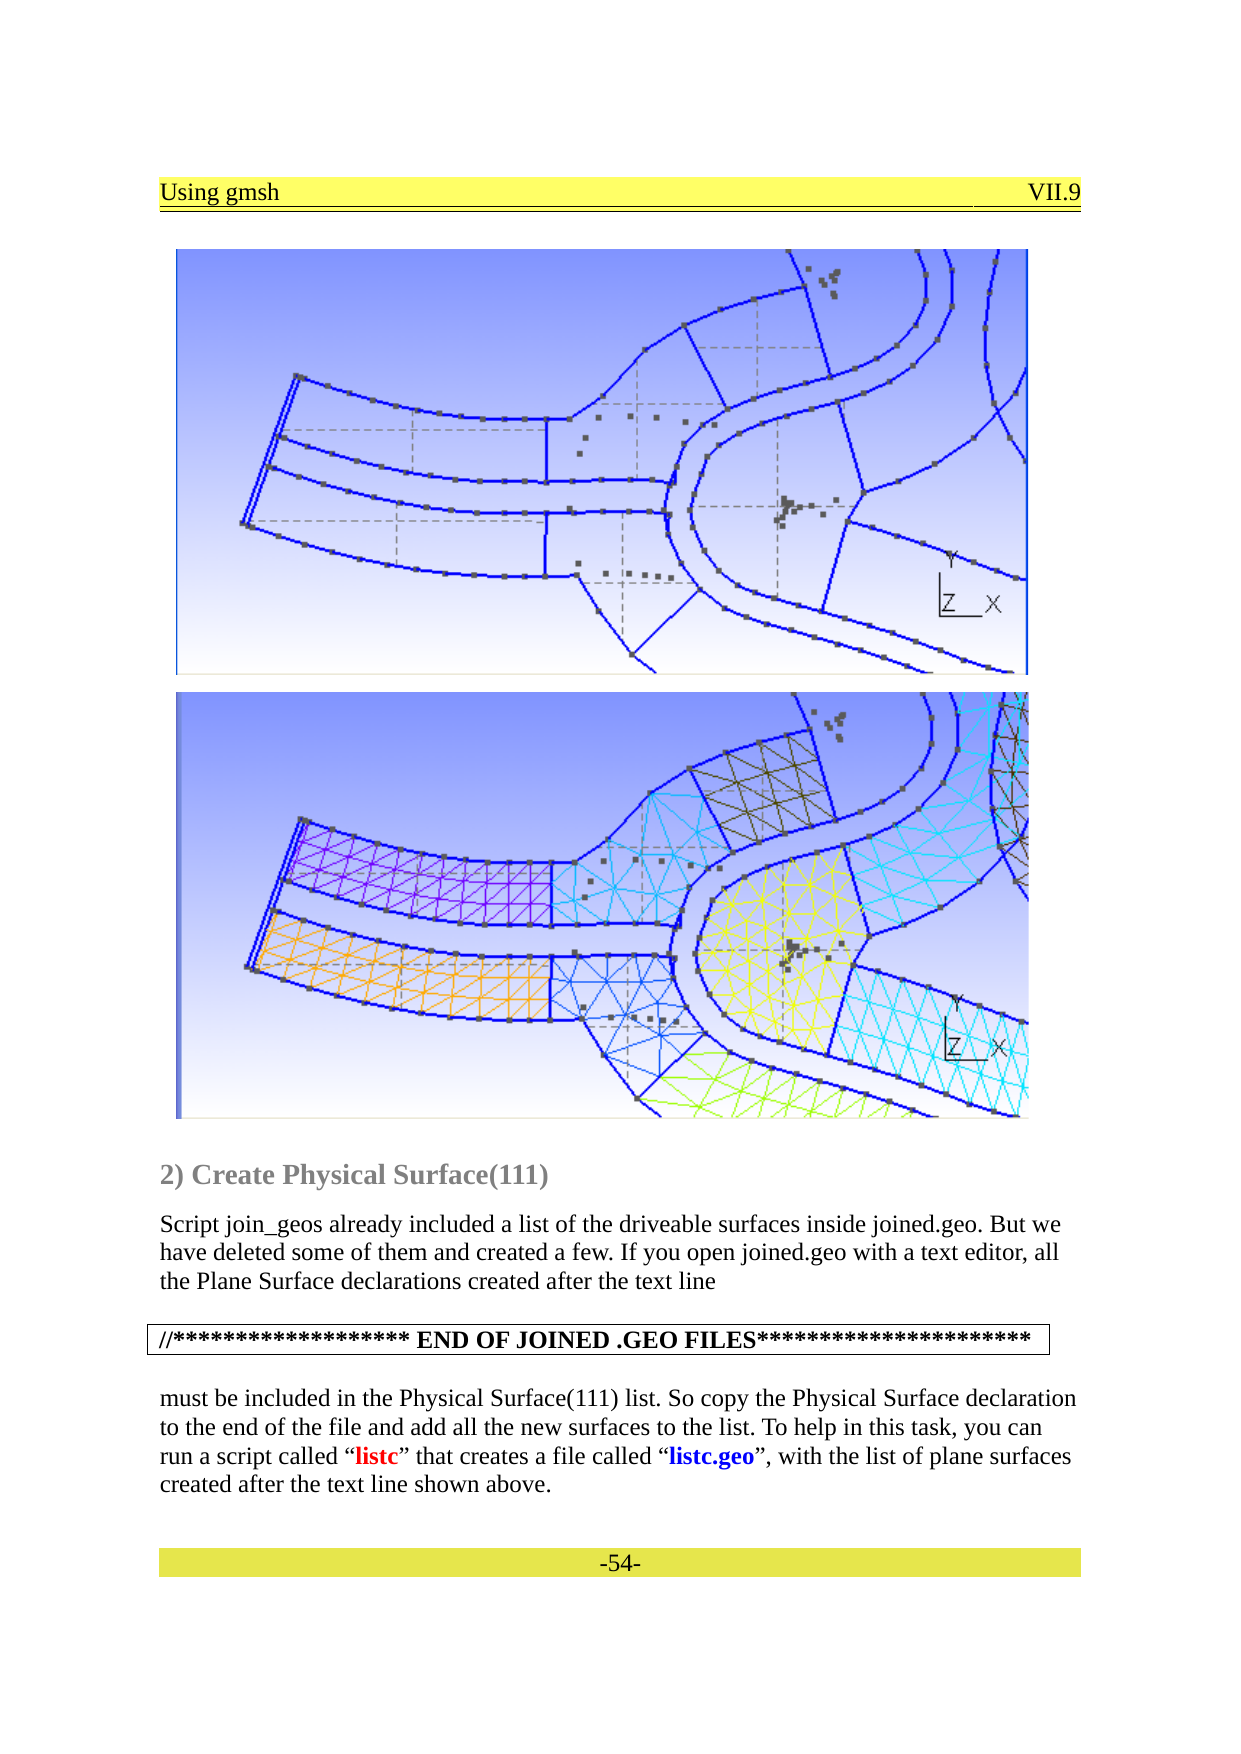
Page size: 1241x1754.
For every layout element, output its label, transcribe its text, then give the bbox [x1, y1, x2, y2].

text must be included in the Physical Surface(111) list. So copy the Physical Surface declaration to the end of the file and add all the new surfaces to the list. To help in this task, you can run a script called “listc” that creates a file called “listc.geo”, with the list of plane surfaces created after the text line shown above. [159, 1383, 1081, 1498]
picture [176, 692, 1029, 1119]
subtitle 2) Create Physical Surface(111) [159, 1157, 1081, 1191]
picture [176, 249, 1029, 675]
table_header //******************* END OF JOINED .GEO FILES********************** [148, 1325, 1049, 1353]
text Script join_geos already included a list of the driveable surfaces inside joined.geo. But we have deleted some of them and created a few. If you open joined.geo with a text editor, all the Plane Surface declarations created after the text line [159, 1209, 1081, 1295]
